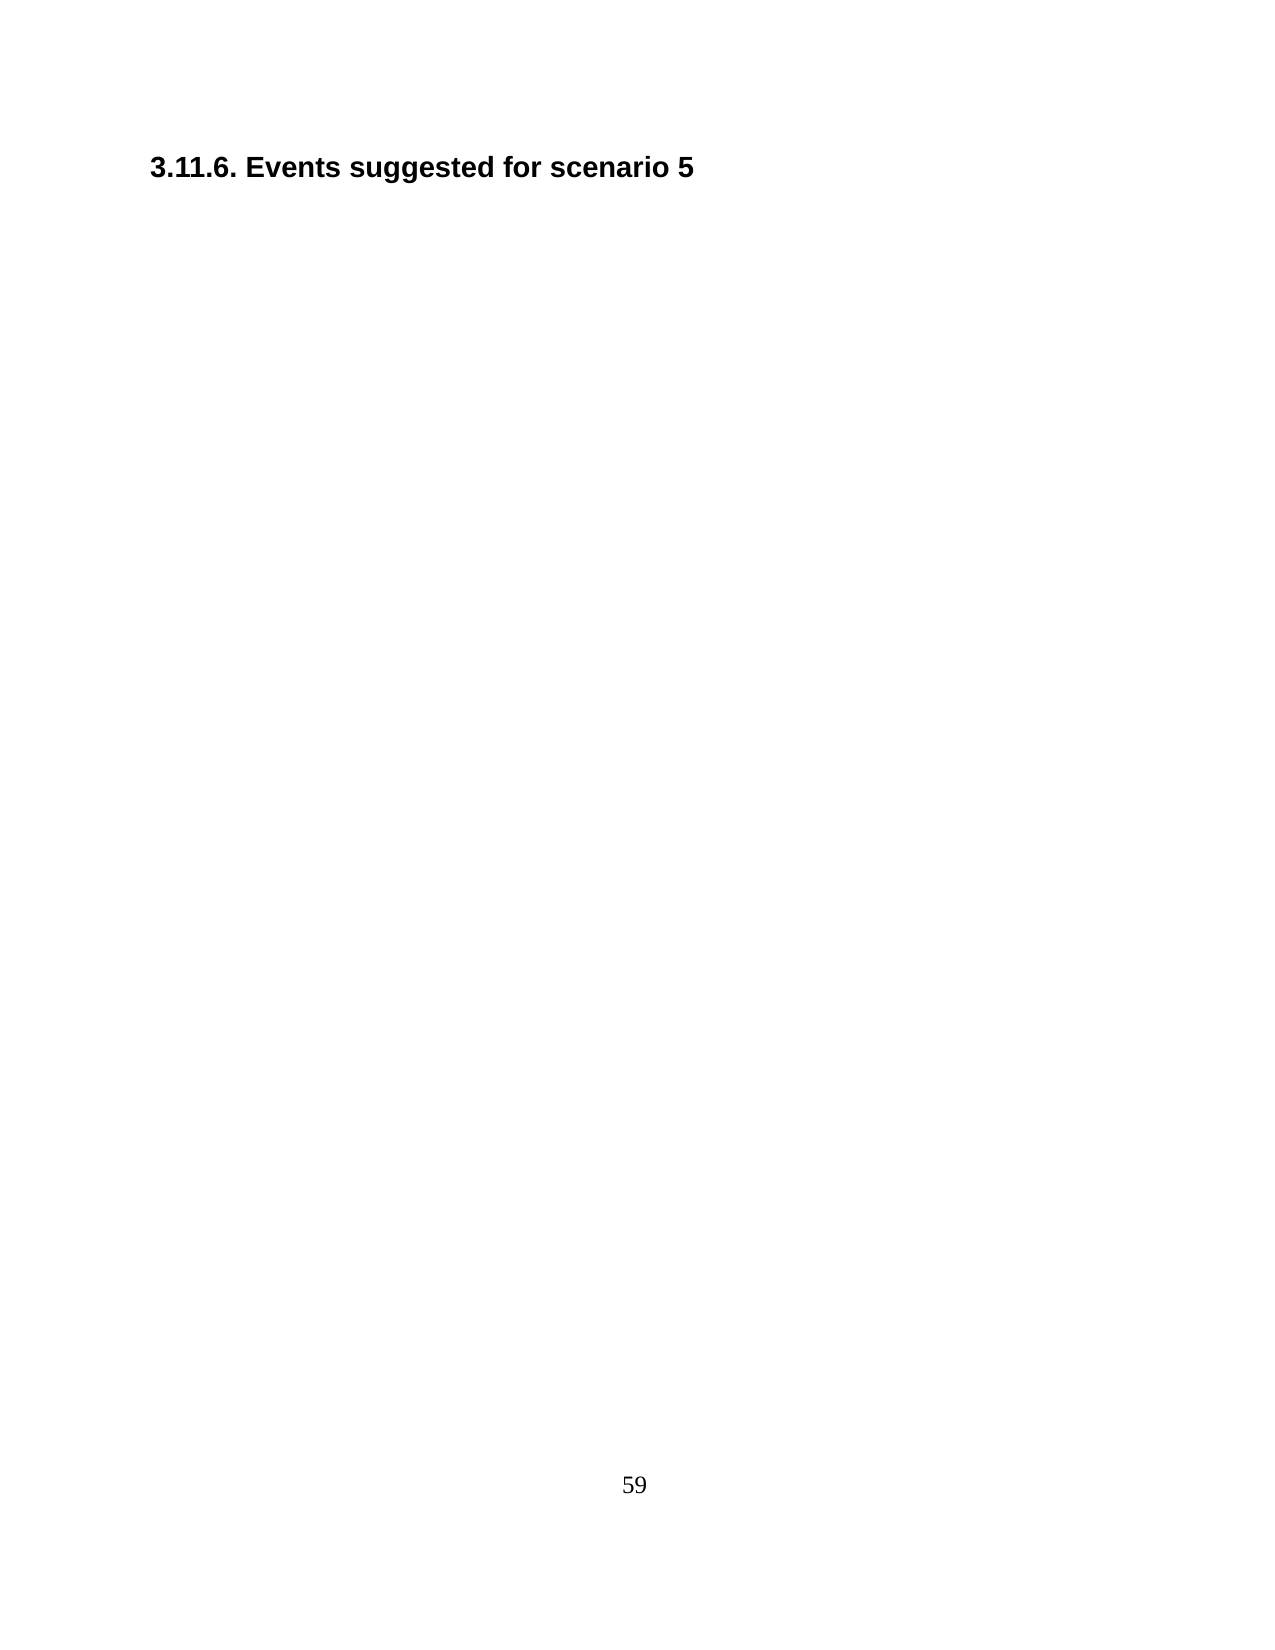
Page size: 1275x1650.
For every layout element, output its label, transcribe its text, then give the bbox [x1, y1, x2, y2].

subtitle 3.11.6. Events suggested for scenario 5 [150, 150, 1125, 183]
